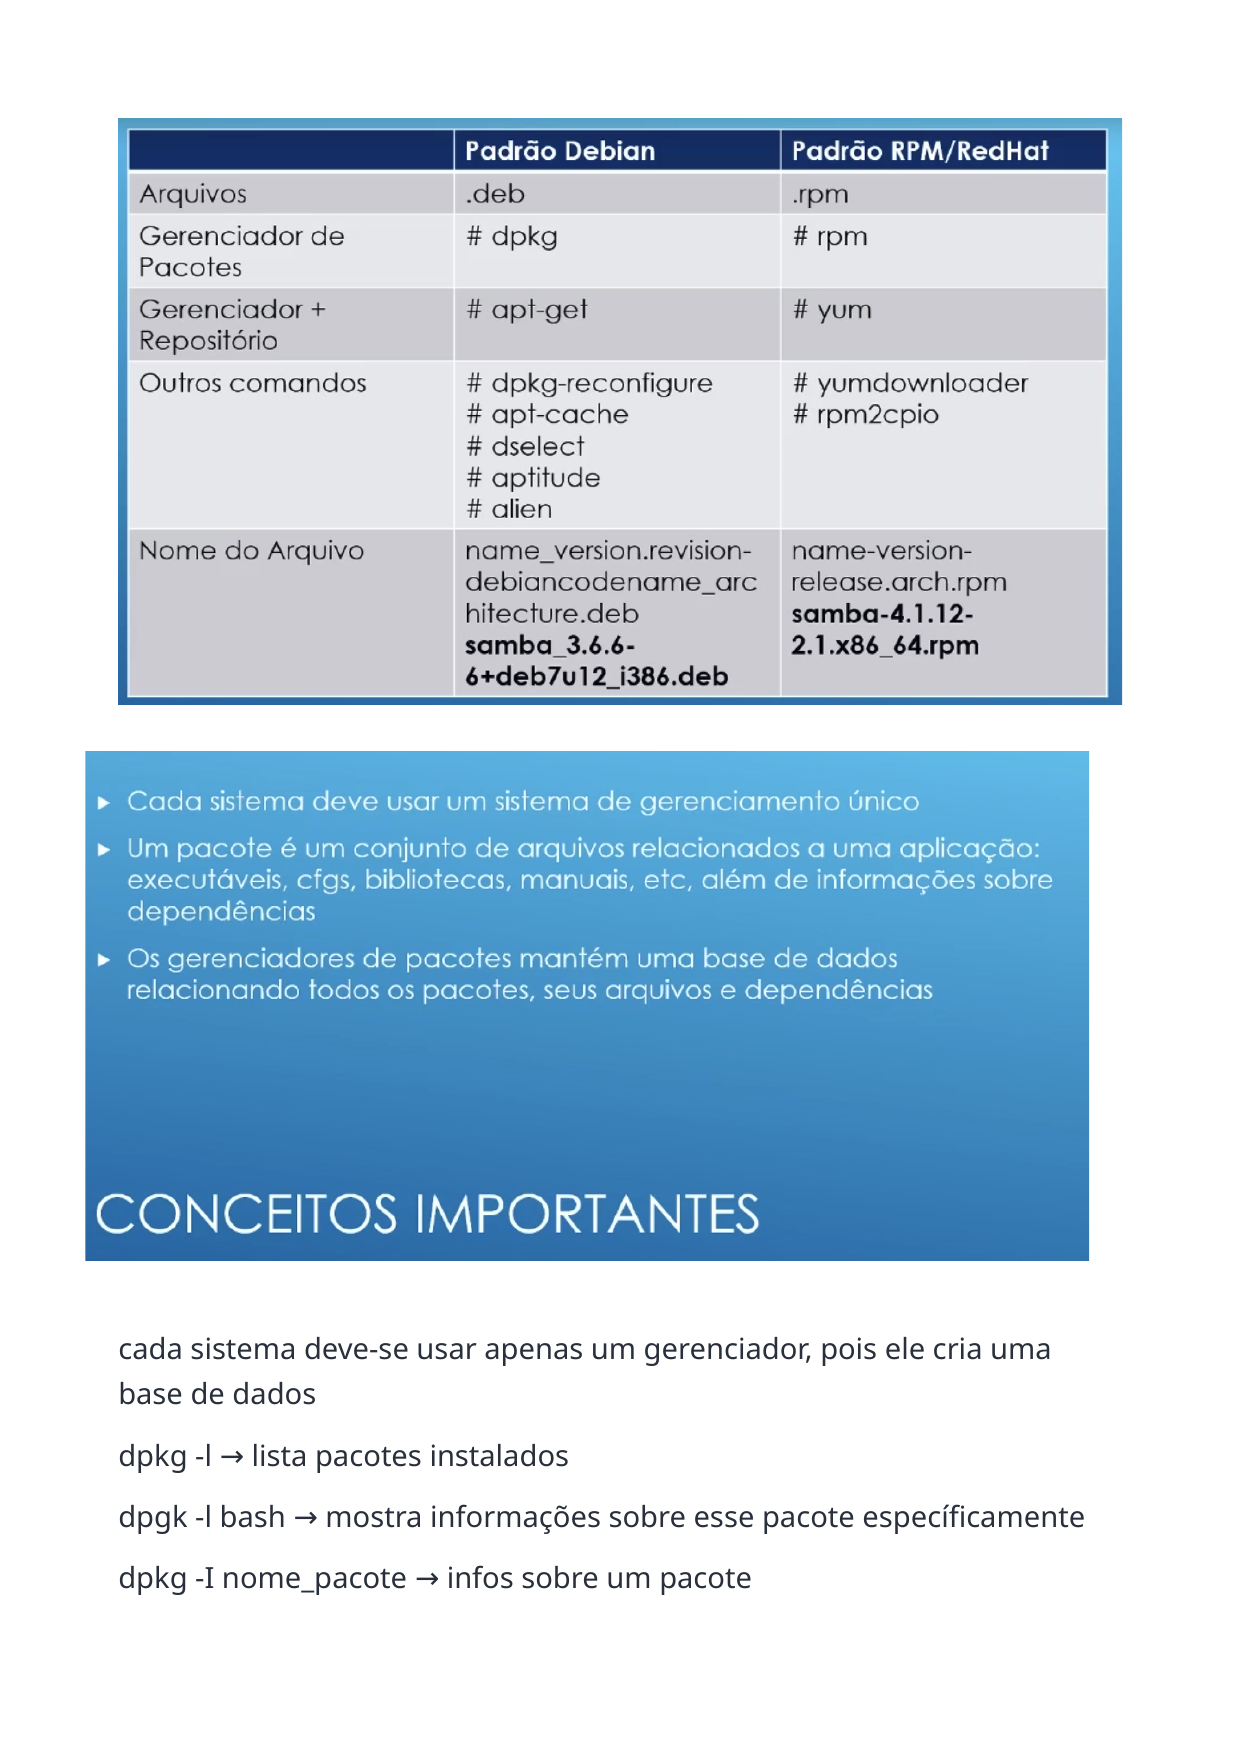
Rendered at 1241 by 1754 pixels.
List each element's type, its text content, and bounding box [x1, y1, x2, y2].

picture [85, 751, 1090, 1261]
text dpkg -l → lista pacotes instalados [118, 1435, 1122, 1474]
text cada sistema deve-se usar apenas um gerenciador, pois ele cria uma base de dados [118, 1328, 1122, 1413]
picture [118, 118, 1123, 705]
text dpkg -I nome_pacote → infos sobre um pacote [118, 1557, 1122, 1597]
text dpgk -l bash → mostra informações sobre esse pacote específicamente [118, 1496, 1122, 1536]
